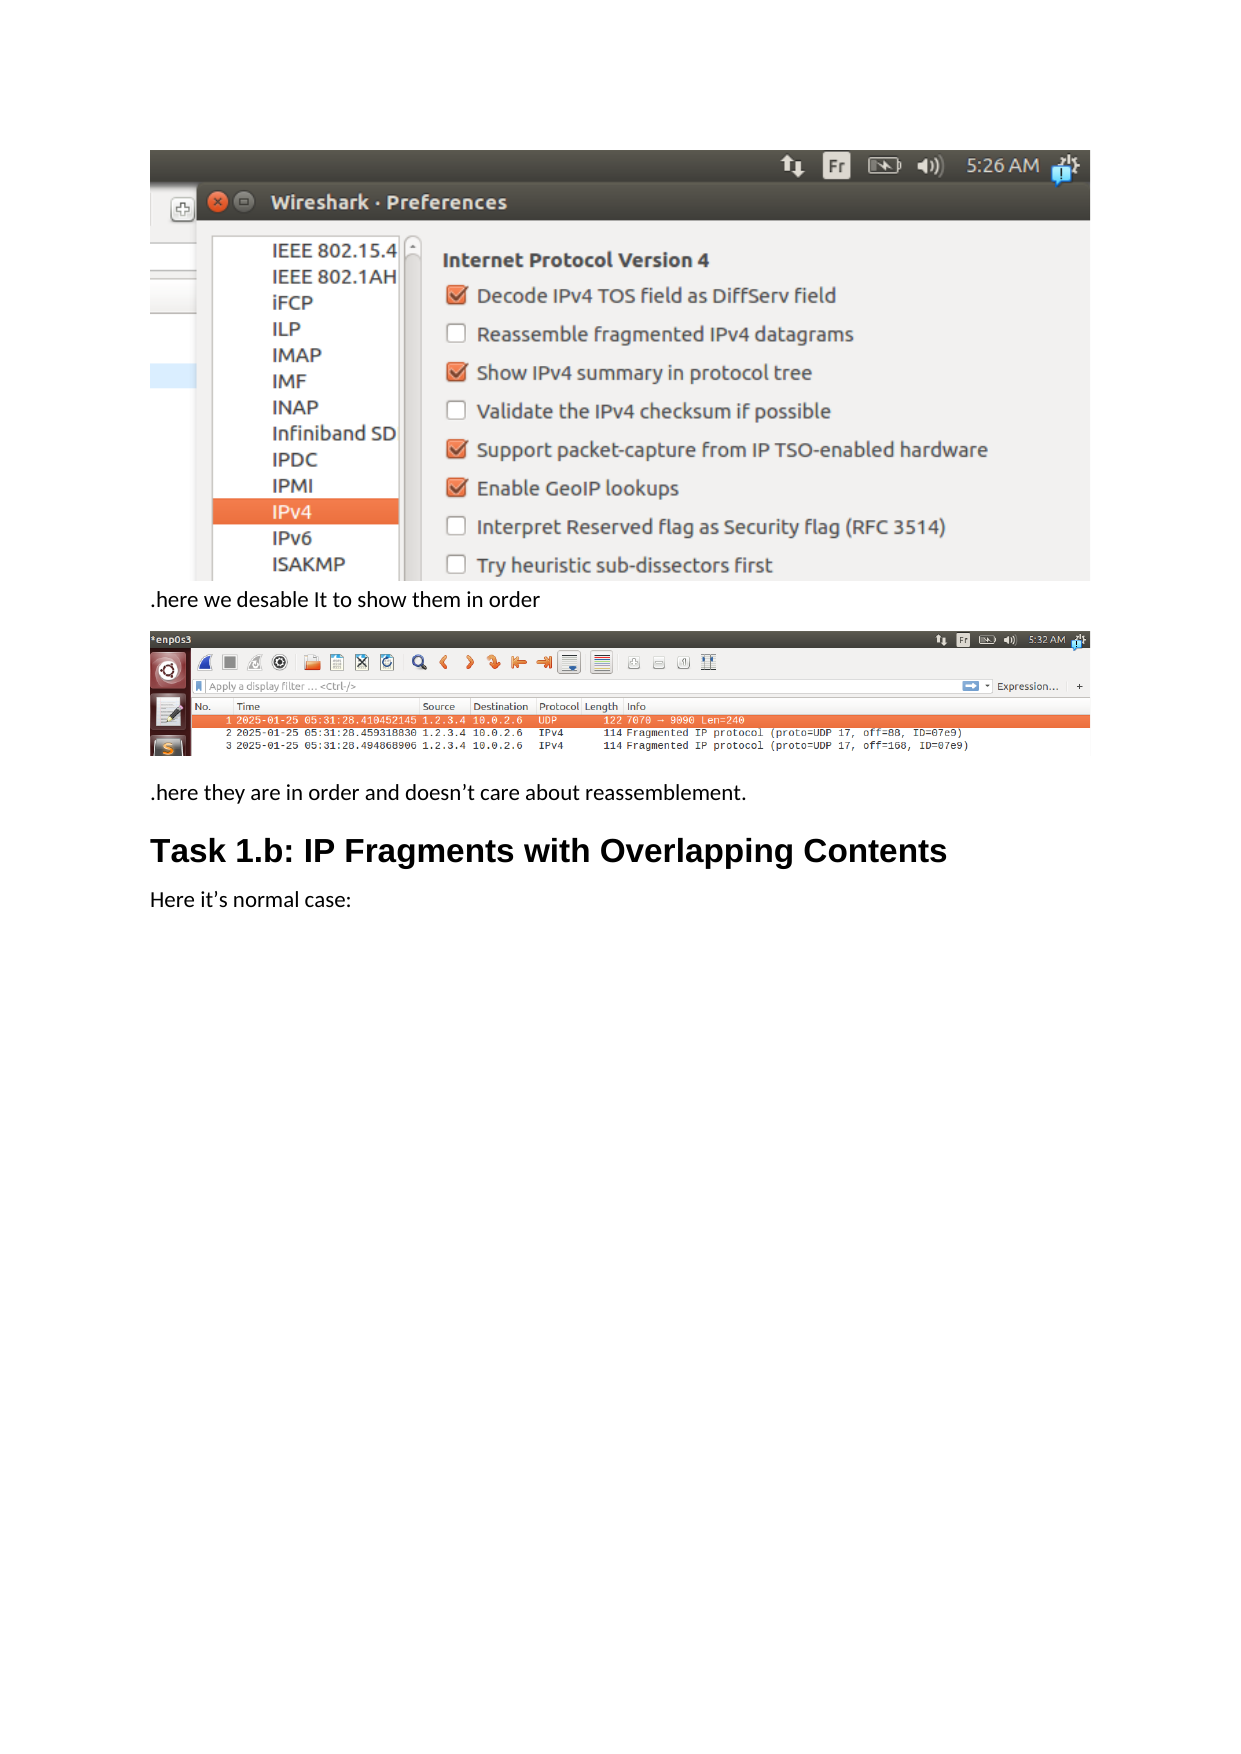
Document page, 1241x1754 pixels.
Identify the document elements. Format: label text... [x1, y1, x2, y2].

picture [150, 631, 1091, 756]
text Here it’s normal case: [150, 885, 1090, 913]
text .here they are in order and doesn’t care about reassemblement. [150, 756, 1090, 806]
picture [150, 150, 1091, 581]
subtitle Task 1.b: IP Fragments with Overlapping Contents [150, 831, 1090, 870]
text .here we desable It to show them in order [150, 581, 1090, 613]
